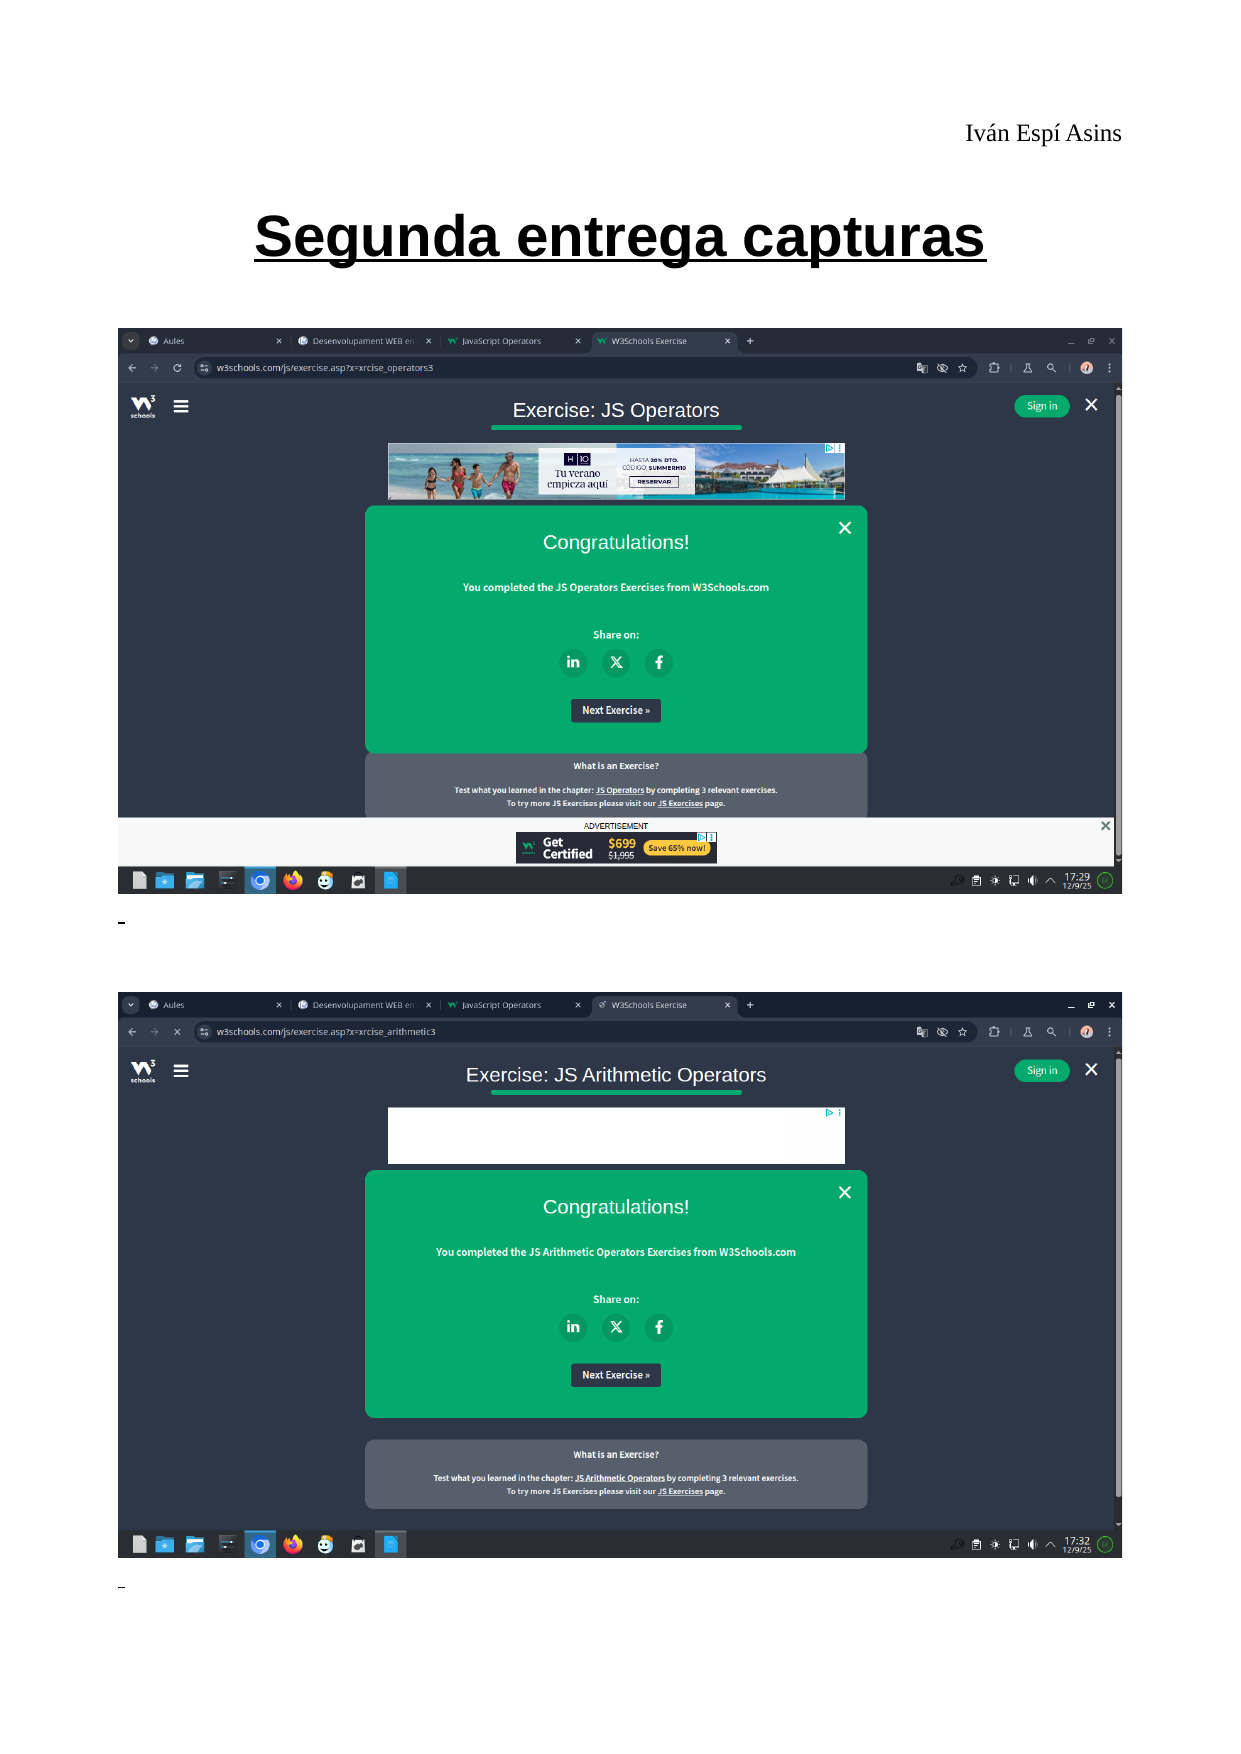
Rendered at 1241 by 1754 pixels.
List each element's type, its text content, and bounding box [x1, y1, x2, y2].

picture [118, 992, 1123, 1558]
title Segunda entrega capturas [118, 201, 1122, 268]
picture [118, 328, 1123, 894]
